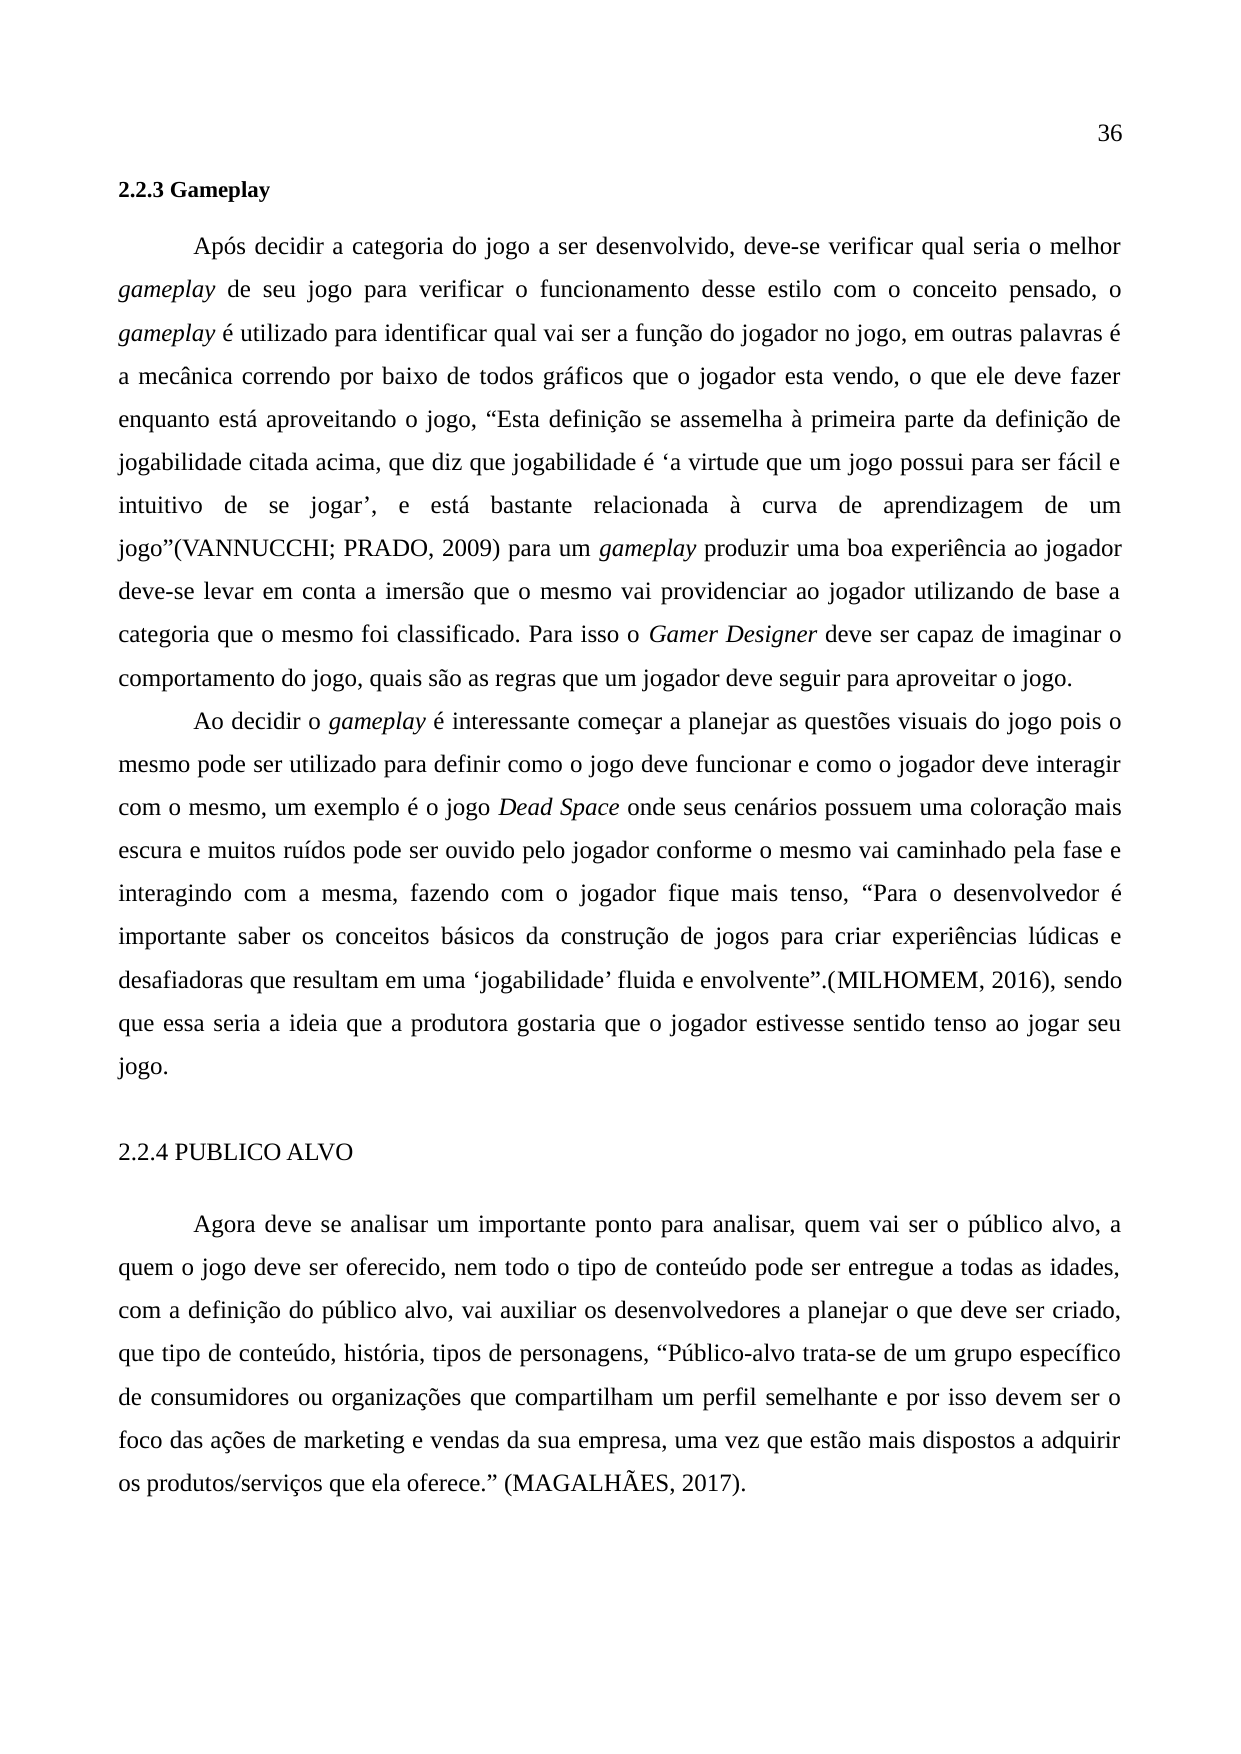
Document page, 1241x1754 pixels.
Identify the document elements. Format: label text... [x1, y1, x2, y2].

text Agora deve se analisar um importante ponto para analisar, quem vai ser o público alvo, a quem o jogo deve ser oferecido, nem todo o tipo de conteúdo pode ser entregue a todas as idades, com a definição do público alvo, vai auxiliar os desenvolvedores a planejar o que deve ser criado, que tipo de conteúdo, história, tipos de personagens, “Público-alvo trata-se de um grupo específico de consumidores ou organizações que compartilham um perfil semelhante e por isso devem ser o foco das ações de marketing e vendas da sua empresa, uma vez que estão mais dispostos a adquirir os produtos/serviços que ela oferece.” (MAGALHÃES, 2017). [118, 1209, 1122, 1497]
text Após decidir a categoria do jogo a ser desenvolvido, deve-se verificar qual seria o melhor gameplay de seu jogo para verificar o funcionamento desse estilo com o conceito pensado, o gameplay é utilizado para identificar qual vai ser a função do jogador no jogo, em outras palavras é a mecânica correndo por baixo de todos gráficos que o jogador esta vendo, o que ele deve fazer enquanto está aproveitando o jogo, “Esta definição se assemelha à primeira parte da definição de jogabilidade citada acima, que diz que jogabilidade é ‘a virtude que um jogo possui para ser fácil e intuitivo de se jogar’, e está bastante relacionada à curva de aprendizagem de um jogo”(VANNUCCHI; PRADO, 2009) para um gameplay produzir uma boa experiência ao jogador deve-se levar em conta a imersão que o mesmo vai providenciar ao jogador utilizando de base a categoria que o mesmo foi classificado. Para isso o Gamer Designer deve ser capaz de imaginar o comportamento do jogo, quais são as regras que um jogador deve seguir para aproveitar o jogo. [118, 231, 1122, 691]
text Ao decidir o gameplay é interessante começar a planejar as questões visuais do jogo pois o mesmo pode ser utilizado para definir como o jogo deve funcionar e como o jogador deve interagir com o mesmo, um exemplo é o jogo Dead Space onde seus cenários possuem uma coloração mais escura e muitos ruídos pode ser ouvido pelo jogador conforme o mesmo vai caminhado pela fase e interagindo com a mesma, fazendo com o jogador fique mais tenso, “Para o desenvolvedor é importante saber os conceitos básicos da construção de jogos para criar experiências lúdicas e desafiadoras que resultam em uma ‘jogabilidade’ fluida e envolvente”.(Milhomem, 2016), sendo que essa seria a ideia que a produtora gostaria que o jogador estivesse sentido tenso ao jogar seu jogo. [118, 706, 1122, 1080]
text 2.2.4 PUBLICO ALVO [118, 1137, 1122, 1166]
text 2.2.3 Gameplay [118, 176, 1122, 203]
